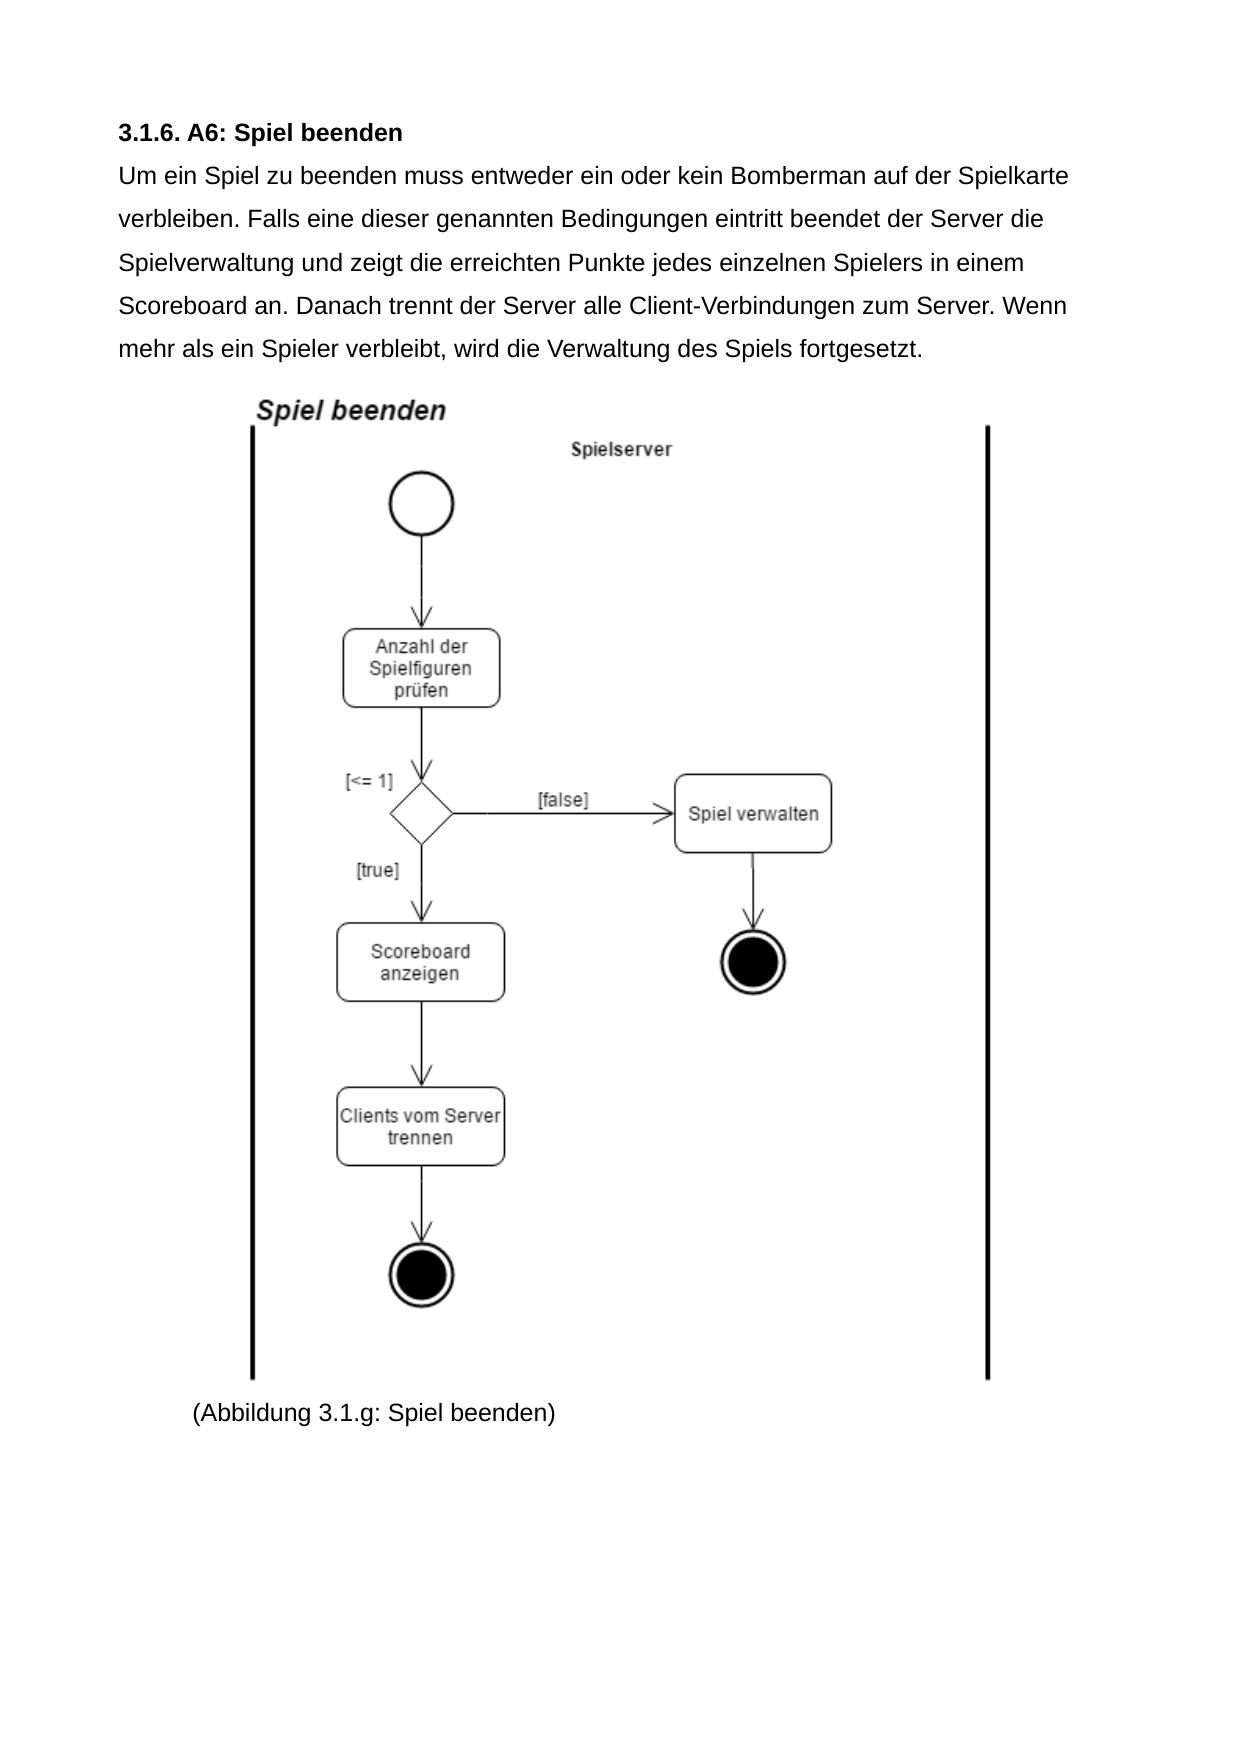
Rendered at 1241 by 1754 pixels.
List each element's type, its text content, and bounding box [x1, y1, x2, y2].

text 3.1.6. A6: Spiel beenden [118, 118, 1122, 147]
text Um ein Spiel zu beenden muss entweder ein oder kein Bomberman auf der Spielkarte verbleiben. Falls eine dieser genannten Bedingungen eintritt beendet der Server die Spielverwaltung und zeigt die erreichten Punkte jedes einzelnen Spielers in einem Scoreboard an. Danach trennt der Server alle Client-Verbindungen zum Server. Wenn mehr als ein Spieler verbleibt, wird die Verwaltung des Spiels fortgesetzt. [118, 161, 1122, 362]
text (Abbildung 3.1.g: Spiel beenden) [118, 377, 1122, 1426]
